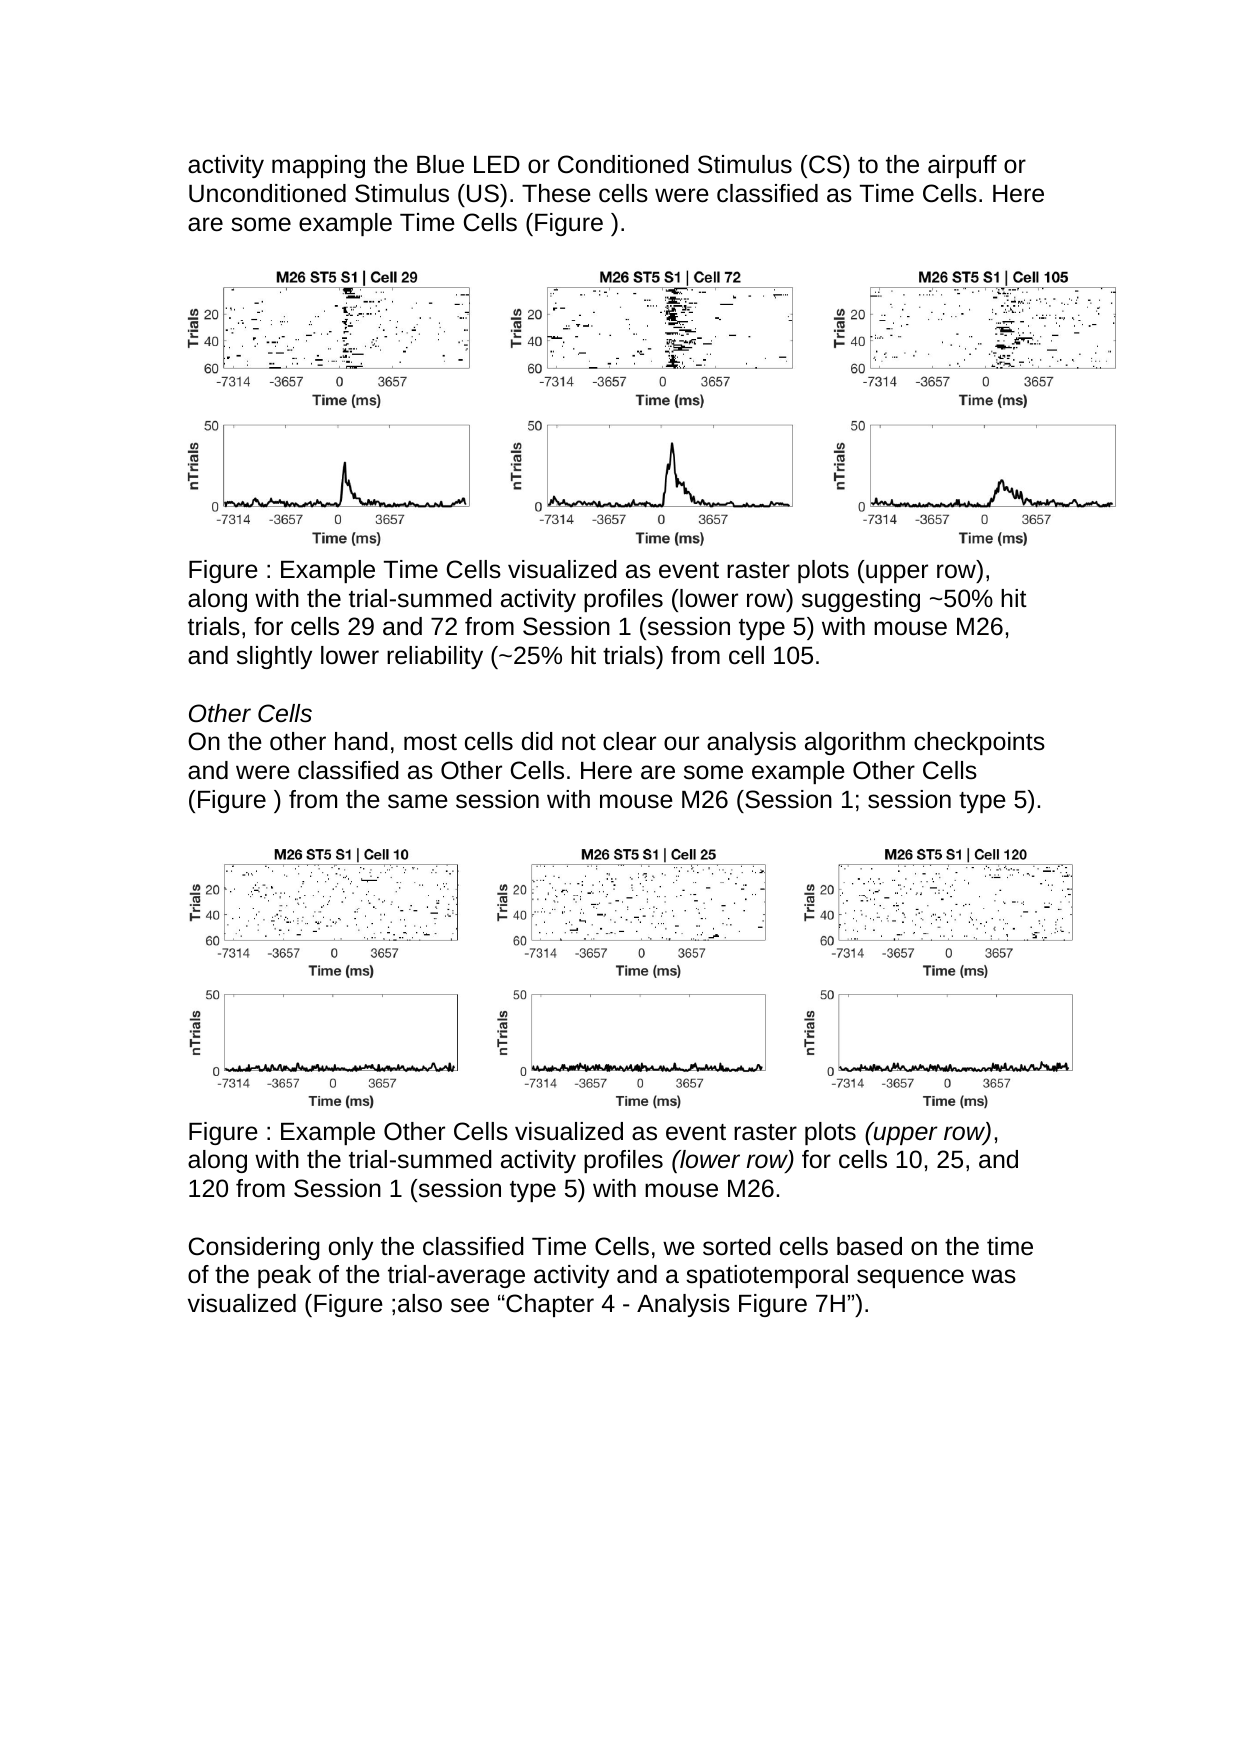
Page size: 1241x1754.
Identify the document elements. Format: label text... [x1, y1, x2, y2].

text Figure : Example Time Cells visualized as event raster plots (upper row), along with the trial-summed activity profiles (lower row) suggesting ~50% hit trials, for cells 29 and 72 from Session 1 (session type 5) with mouse M26, and slightly lower reliability (~25% hit trials) from cell 105. [187, 555, 1053, 670]
text On the other hand, most cells did not clear our analysis algorithm checkpoints and were classified as Other Cells. Here are some example Other Cells (Figure ) from the same session with mouse M26 (Session 1; session type 5). [187, 727, 1053, 813]
text Considering only the classified Time Cells, we sorted cells based on the time of the peak of the trial-average activity and a spatiotemporal sequence was visualized (Figure ;also see “Chapter 4 - Analysis Figure 7H”). [187, 1231, 1053, 1318]
text Figure : Example Other Cells visualized as event raster plots (upper row), along with the trial-summed activity profiles (lower row) for cells 10, 25, and 120 from Session 1 (session type 5) with mouse M26. [187, 1117, 1053, 1203]
picture [187, 842, 1084, 1117]
picture [187, 265, 1122, 555]
text activity mapping the Blue LED or Conditioned Stimulus (CS) to the airpuff or Unconditioned Stimulus (US). These cells were classified as Time Cells. Here are some example Time Cells (Figure ). [187, 150, 1053, 236]
text Other Cells [187, 698, 1053, 727]
